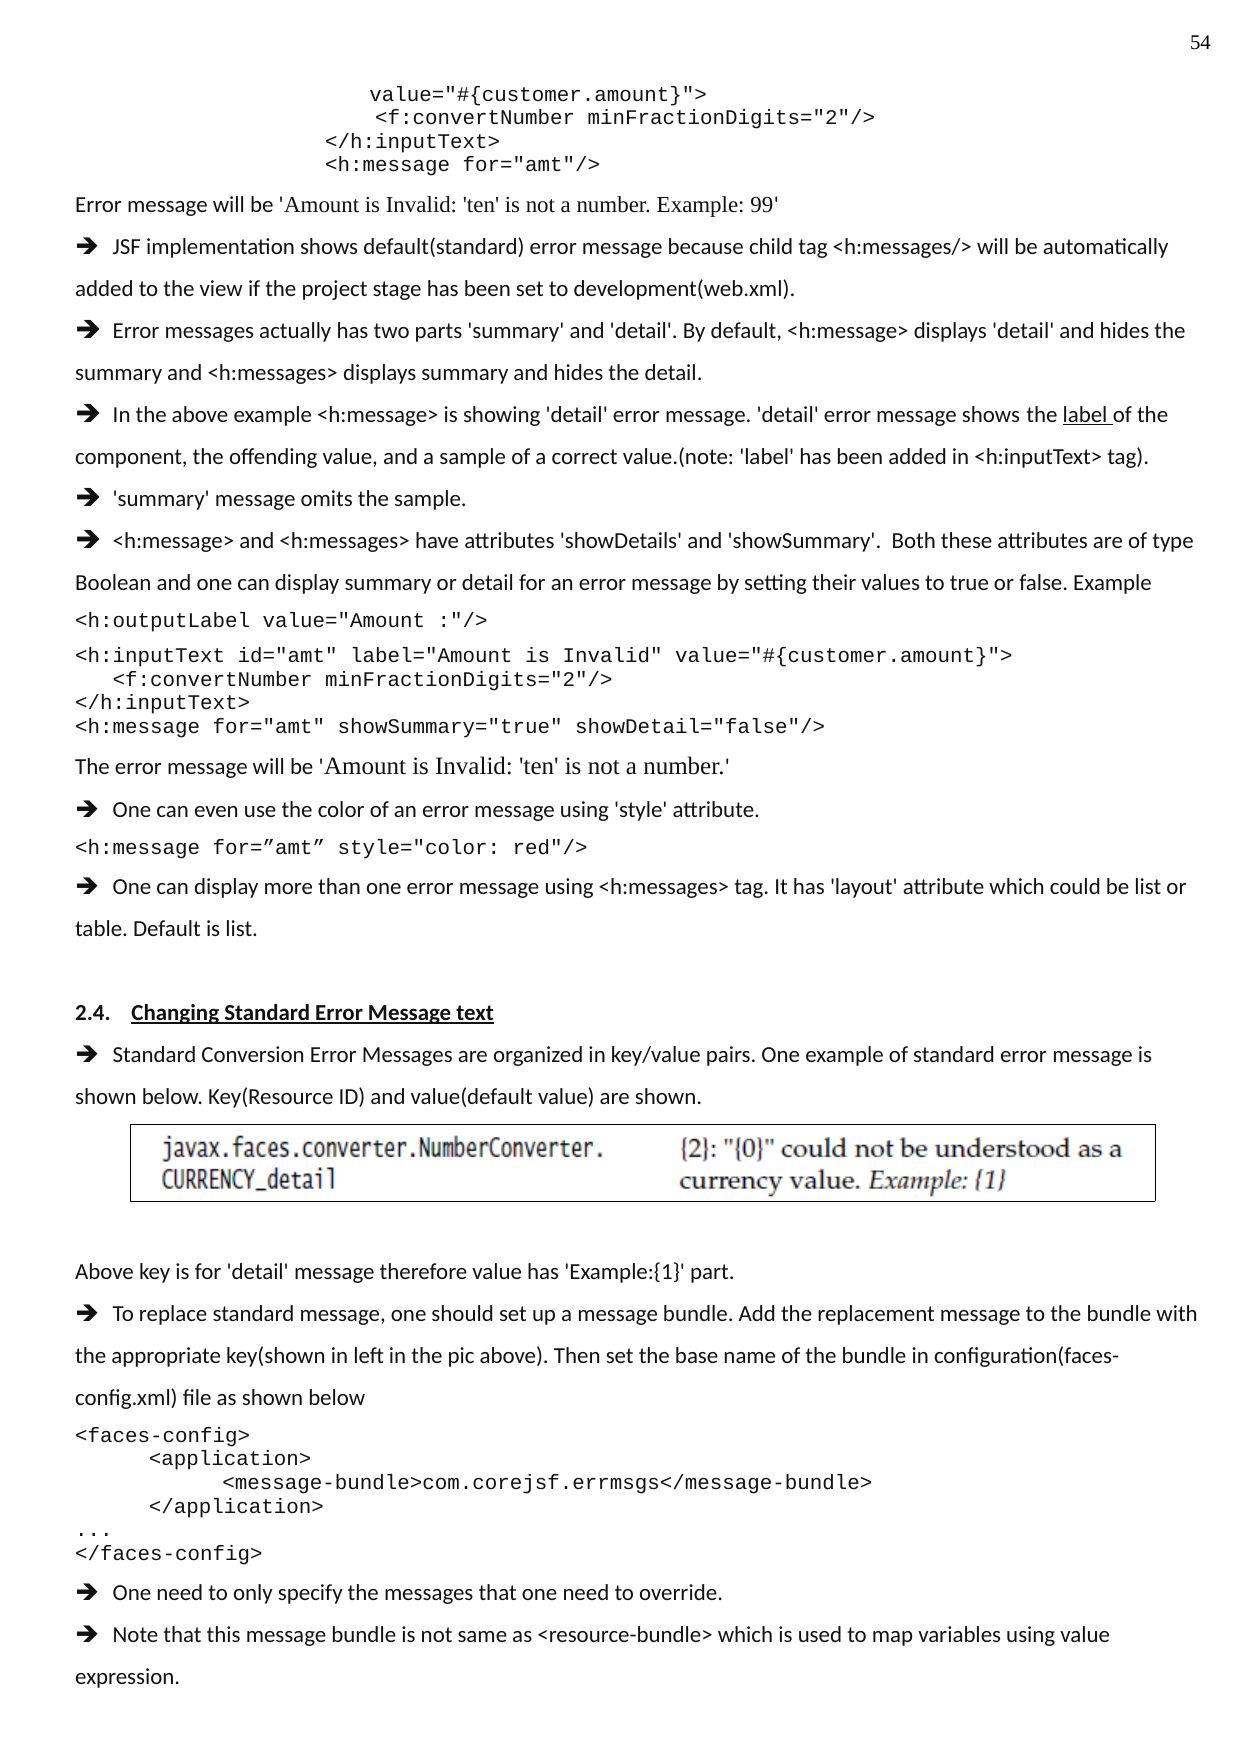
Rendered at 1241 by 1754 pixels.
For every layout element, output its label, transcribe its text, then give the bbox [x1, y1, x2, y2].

text ... [75, 1519, 1211, 1543]
list Standard Conversion Error Messages are organized in key/value pairs. One example of standard error message is shown below. Key(Resource ID) and value(default value) are shown. [75, 1040, 1211, 1110]
text <h:inputText id="amt" label="Amount is Invalid" value="#{customer.amount}"> [75, 645, 1211, 669]
list In the above example <h:message> is showing 'detail' error message. 'detail' error message shows the label of the component, the offending value, and a sample of a correct value.(note: 'label' has been added in <h:inputText> tag). [75, 400, 1211, 470]
text </h:inputText> [75, 131, 1211, 154]
list One need to only specify the messages that one need to override. [75, 1578, 1211, 1606]
text <f:convertNumber minFractionDigits="2"/> [75, 107, 1211, 131]
list Error messages actually has two parts 'summary' and 'detail'. By default, <h:message> displays 'detail' and hides the summary and <h:messages> displays summary and hides the detail. [75, 316, 1211, 386]
text value="#{customer.amount}"> [75, 83, 1211, 107]
text 2.4. Changing Standard Error Message text [75, 998, 1211, 1026]
text </application> [75, 1496, 1211, 1519]
list Above key is for 'detail' message therefore value has 'Example:{1}' part. [75, 1257, 1211, 1285]
list Note that this message bundle is not same as <resource-bundle> which is used to map variables using value expression. [75, 1620, 1211, 1690]
text <h:message for="amt"/> [75, 154, 1211, 178]
text <h:outputLabel value="Amount :"/> [75, 610, 1211, 633]
text </h:inputText> [75, 692, 1211, 716]
text <h:message for="amt" showSummary="true" showDetail="false"/> [75, 716, 1211, 740]
list JSF implementation shows default(standard) error message because child tag <h:messages/> will be automatically added to the view if the project stage has been set to development(web.xml). [75, 232, 1211, 302]
list One can display more than one error message using <h:messages> tag. It has 'layout' attribute which could be list or table. Default is list. [75, 872, 1211, 942]
text The error message will be 'Amount is Invalid: 'ten' is not a number.' [75, 751, 1211, 781]
text <message-bundle>com.corejsf.errmsgs</message-bundle> [75, 1472, 1211, 1496]
list Error message will be 'Amount is Invalid: 'ten' is not a number. Example: 99' [75, 190, 1211, 218]
text <application> [75, 1448, 1211, 1472]
list One can even use the color of an error message using 'style' attribute. [75, 795, 1211, 823]
list To replace standard message, one should set up a message bundle. Add the replacement message to the bundle with the appropriate key(shown in left in the pic above). Then set the base name of the bundle in configuration(faces-config.xml) file as shown below [75, 1299, 1211, 1411]
text </faces-config> [75, 1543, 1211, 1567]
list <h:message> and <h:messages> have attributes 'showDetails' and 'showSummary'. Both these attributes are of type Boolean and one can display summary or detail for an error message by setting their values to true or false. Example [75, 526, 1211, 596]
text <faces-config> [75, 1425, 1211, 1448]
list 'summary' message omits the sample. [75, 484, 1211, 512]
list <h:message for=”amt” style="color: red"/> [75, 837, 1211, 861]
text <f:convertNumber minFractionDigits="2"/> [75, 669, 1211, 692]
